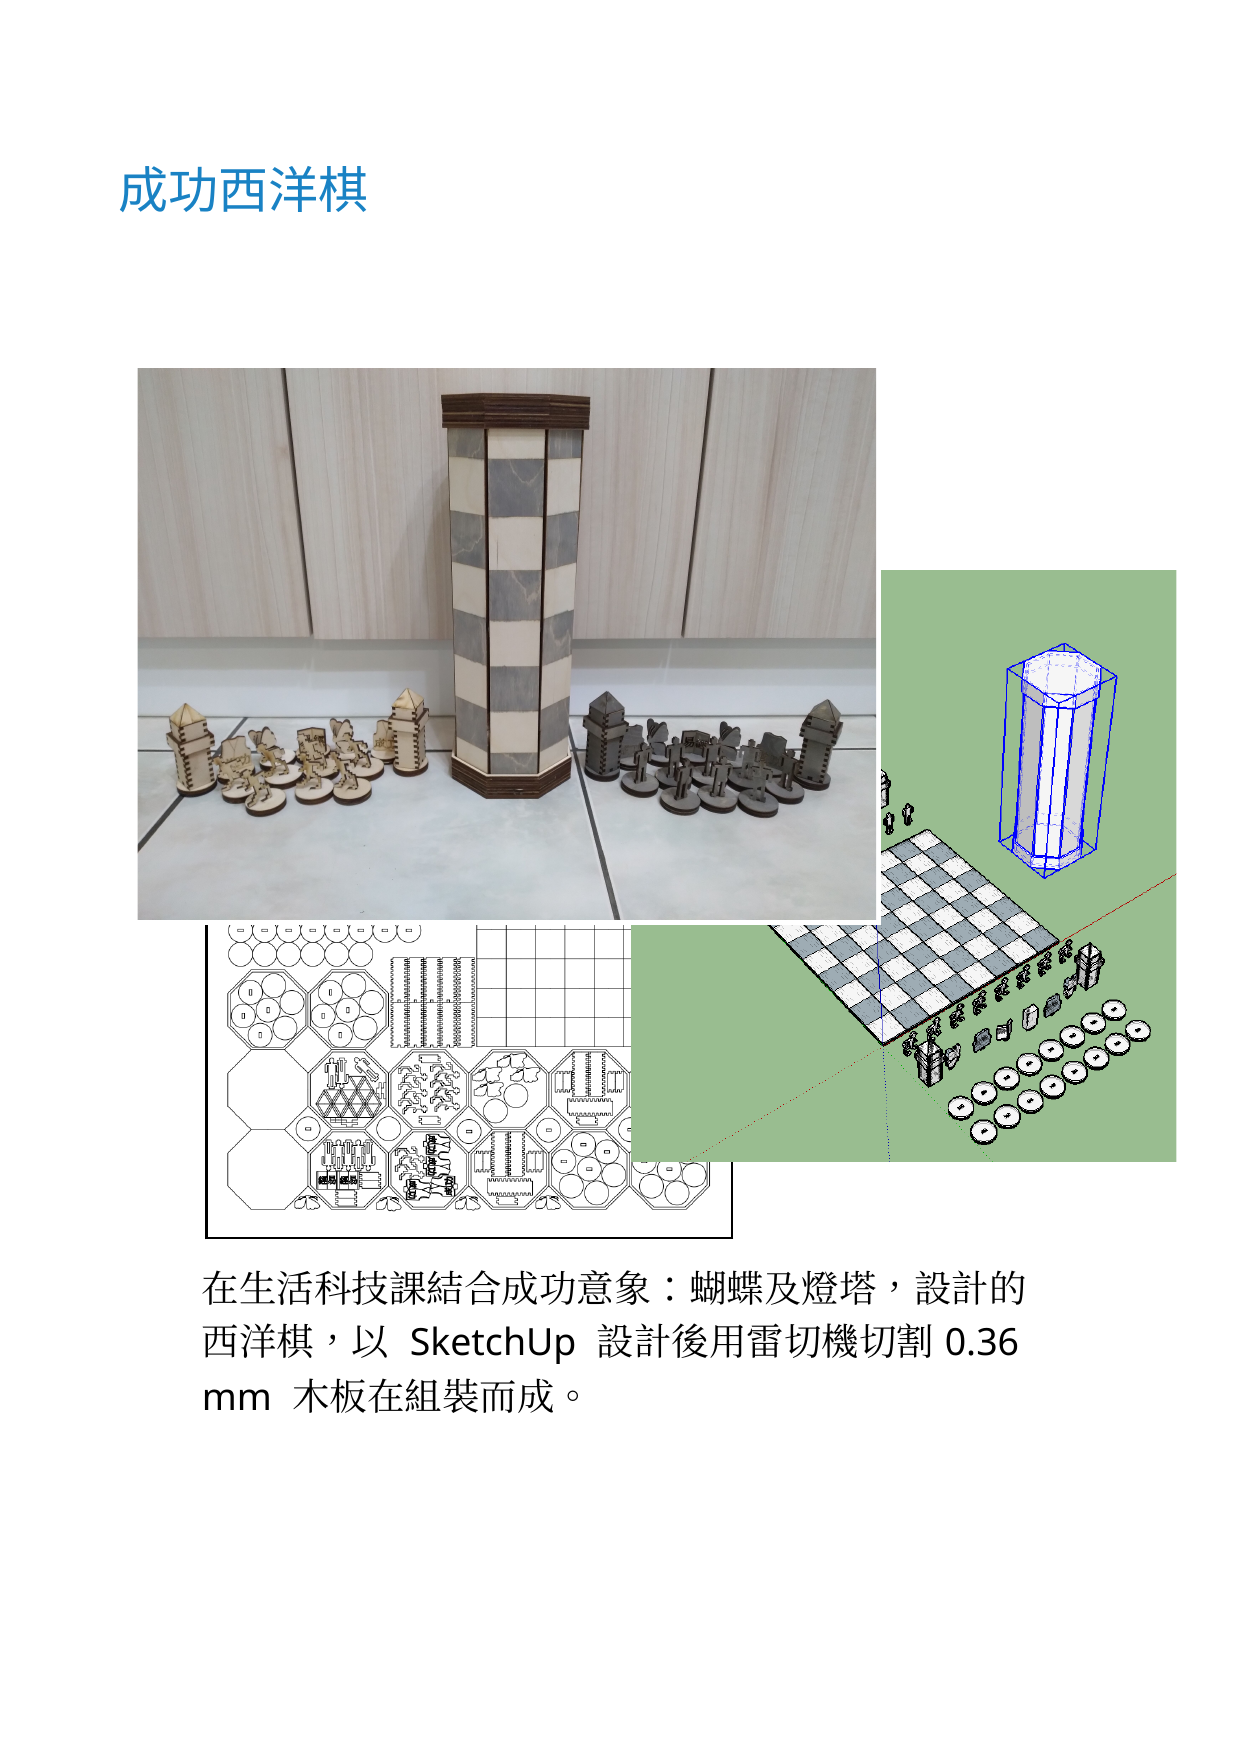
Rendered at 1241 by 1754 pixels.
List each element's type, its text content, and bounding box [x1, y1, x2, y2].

picture [210, 570, 1089, 1235]
picture [137, 368, 877, 920]
subtitle 成功西洋棋 [118, 151, 1122, 223]
